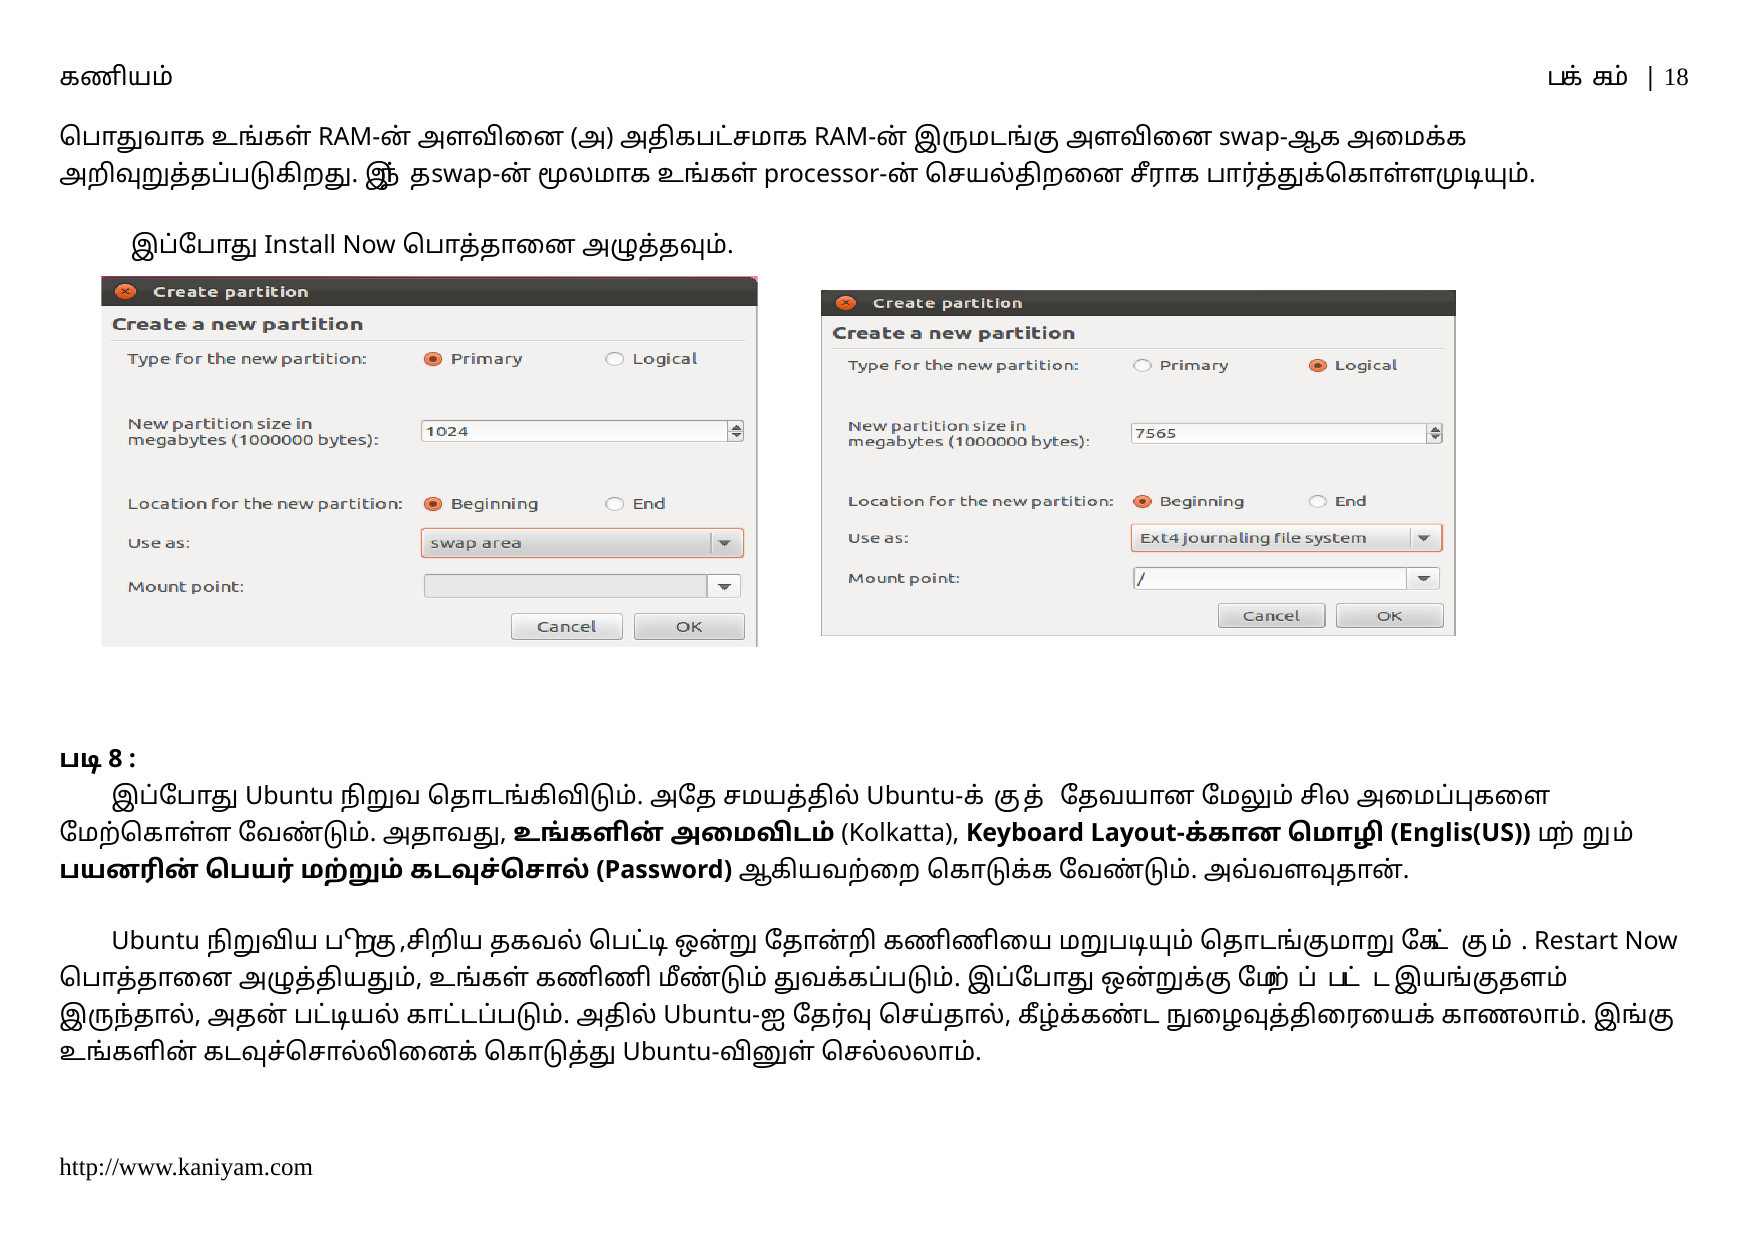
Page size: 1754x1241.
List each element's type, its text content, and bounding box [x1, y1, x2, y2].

text பொதுவாக உங்கள் RAM-ன் அளவினை (அ) அதிகபட்சமாக RAM-ன் இருமடங்கு அளவினை swap-ஆக அமைக்க அறிவுறுத்தப்படுகிறது. இந்த swap-ன் மூலமாக உங்கள் processor-ன் செயல்திறனை சீராக பார்த்துக்கொள்ளமுடியும். [59, 118, 1695, 192]
text இப்போது Ubuntu நிறுவ தொடங்கிவிடும். அதே சமயத்தில் Ubuntu-க்குத் தேவயான மேலும் சில அமைப்புகளை மேற்கொள்ள வேண்டும். அதாவது, உங்களின் அமைவிடம் (Kolkatta), Keyboard Layout-க்கான மொழி (Englis(US)) மற்றும் பயனரின் பெயர் மற்றும் கடவுச்சொல் (Password) ஆகியவற்றை கொடுக்க வேண்டும். அவ்வளவுதான். [59, 777, 1695, 888]
picture [101, 276, 758, 647]
picture [821, 290, 1456, 636]
text Ubuntu நிறுவிய பிறகு,சிறிய தகவல் பெட்டி ஒன்று தோன்றி கணிணியை மறுபடியும் தொடங்குமாறு கேட்கும். Restart Now பொத்தானை அழுத்தியதும், உங்கள் கணிணி மீண்டும் துவக்கப்படும். இப்போது ஒன்றுக்கு மேற்ப்பட்ட இயங்குதளம் இருந்தால், அதன் பட்டியல் காட்டப்படும். அதில் Ubuntu-ஐ தேர்வு செய்தால், கீழ்க்கண்ட நுழைவுத்திரையைக் காணலாம். இங்கு உங்களின் கடவுச்சொல்லினைக் கொடுத்து Ubuntu-வினுள் செல்லலாம். [59, 922, 1695, 1070]
text இப்போது Install Now பொத்தானை அழுத்தவும். [59, 227, 1695, 263]
text படி 8 : [59, 740, 1695, 777]
